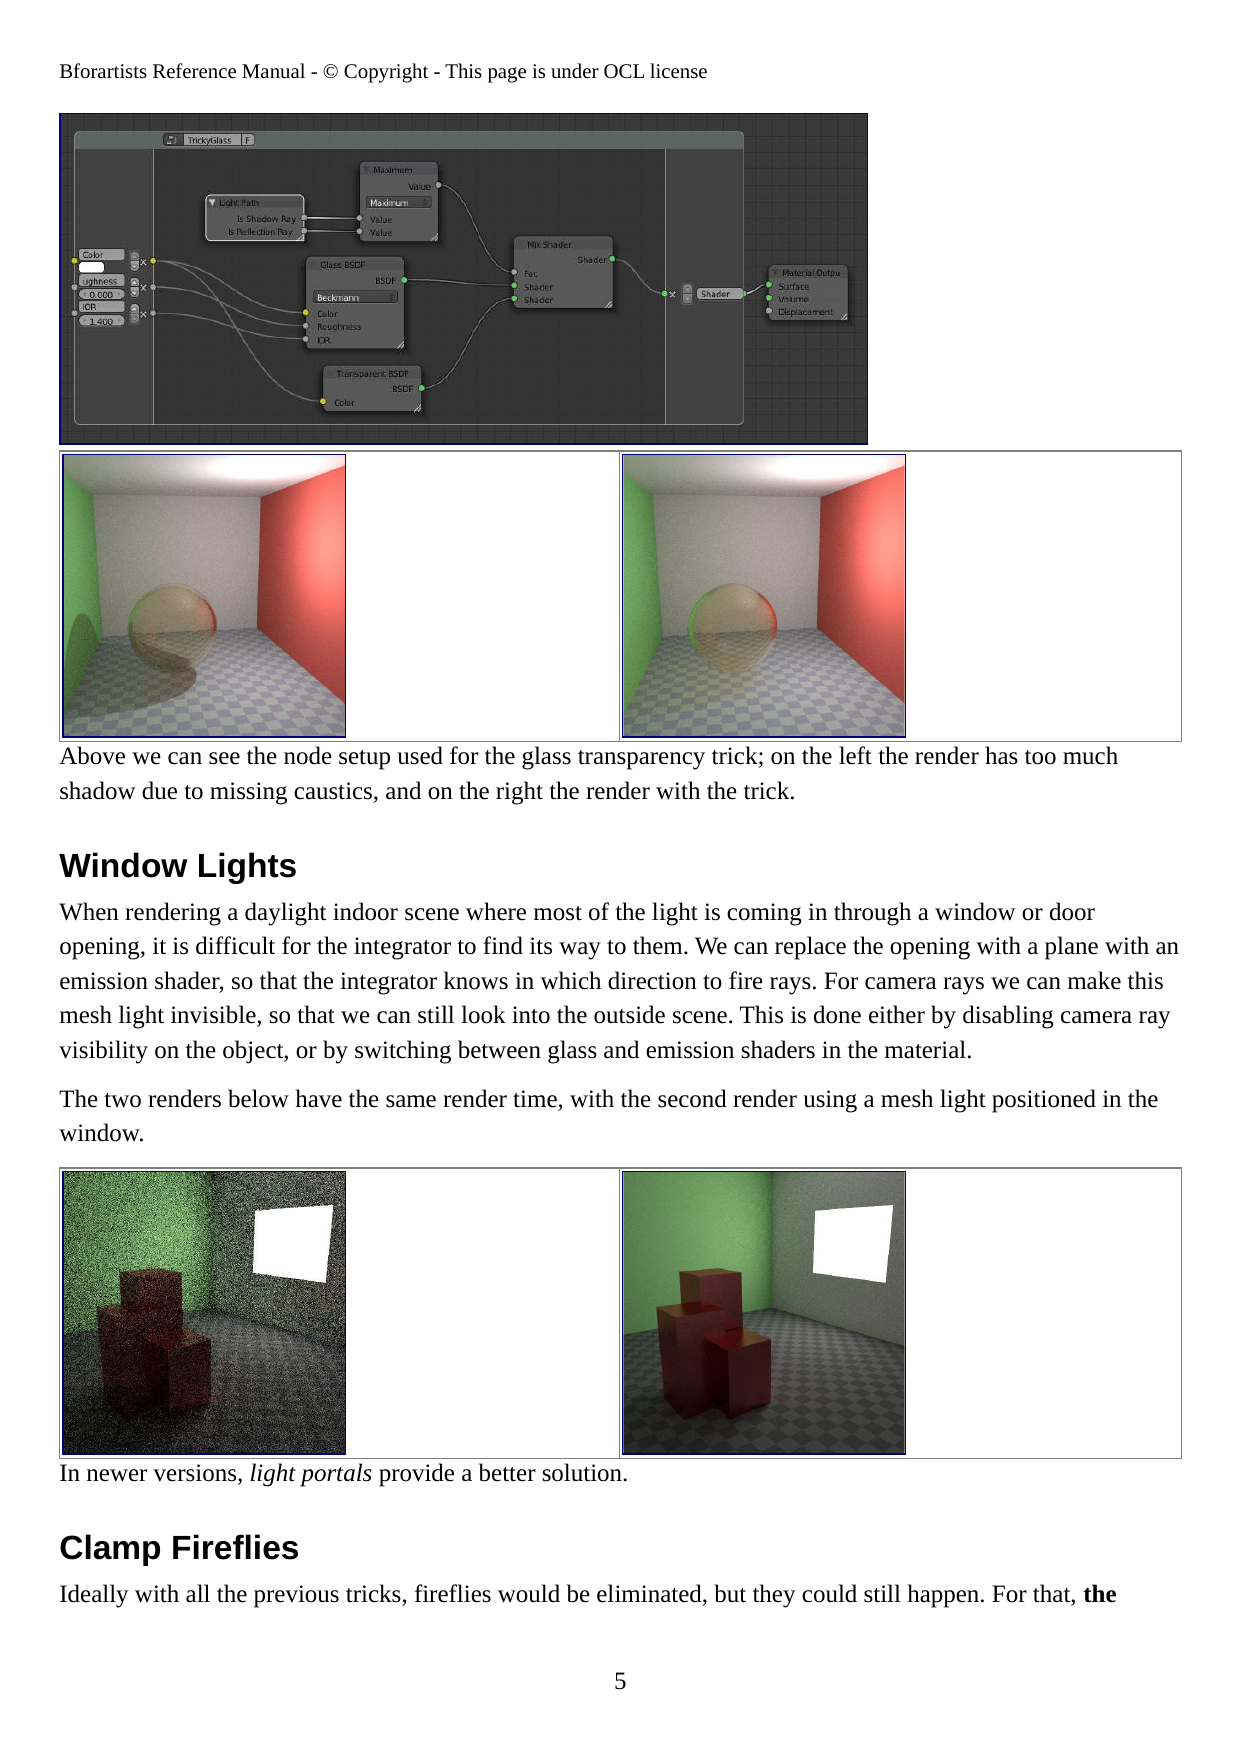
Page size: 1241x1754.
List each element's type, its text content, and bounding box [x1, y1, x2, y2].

picture [623, 1172, 905, 1453]
text Ideally with all the previous tricks, fireflies would be eliminated, but they could still happen. For that, the [59, 1579, 1181, 1608]
table_header [620, 452, 1181, 741]
table_header [60, 452, 619, 741]
text Above we can see the node setup used for the glass transparency trick; on the left the render has too much shadow due to missing caustics, and on the right the render with the trick. [59, 742, 1181, 804]
table_header [620, 1169, 1181, 1458]
text The two renders below have the same render time, with the second render using a mesh light positioned in the window. [59, 1084, 1181, 1147]
picture [61, 114, 867, 443]
subtitle Window Lights [59, 846, 1181, 884]
subtitle Clamp Fireflies [59, 1528, 1181, 1567]
picture [623, 455, 905, 736]
picture [64, 1172, 345, 1453]
text In newer versions, light portals provide a better solution. [59, 1459, 1181, 1487]
table_header [60, 1169, 619, 1458]
text When rendering a daylight indoor scene where most of the light is coming in through a window or door opening, it is difficult for the integrator to find its way to them. We can replace the opening with a plane with an emission shader, so that the integrator knows in which direction to fire rays. For camera rays we can make this mesh light invisible, so that we can still look into the outside scene. This is done either by disabling camera ray visibility on the object, or by switching between glass and emission shaders in the material. [59, 897, 1181, 1063]
picture [64, 455, 345, 736]
